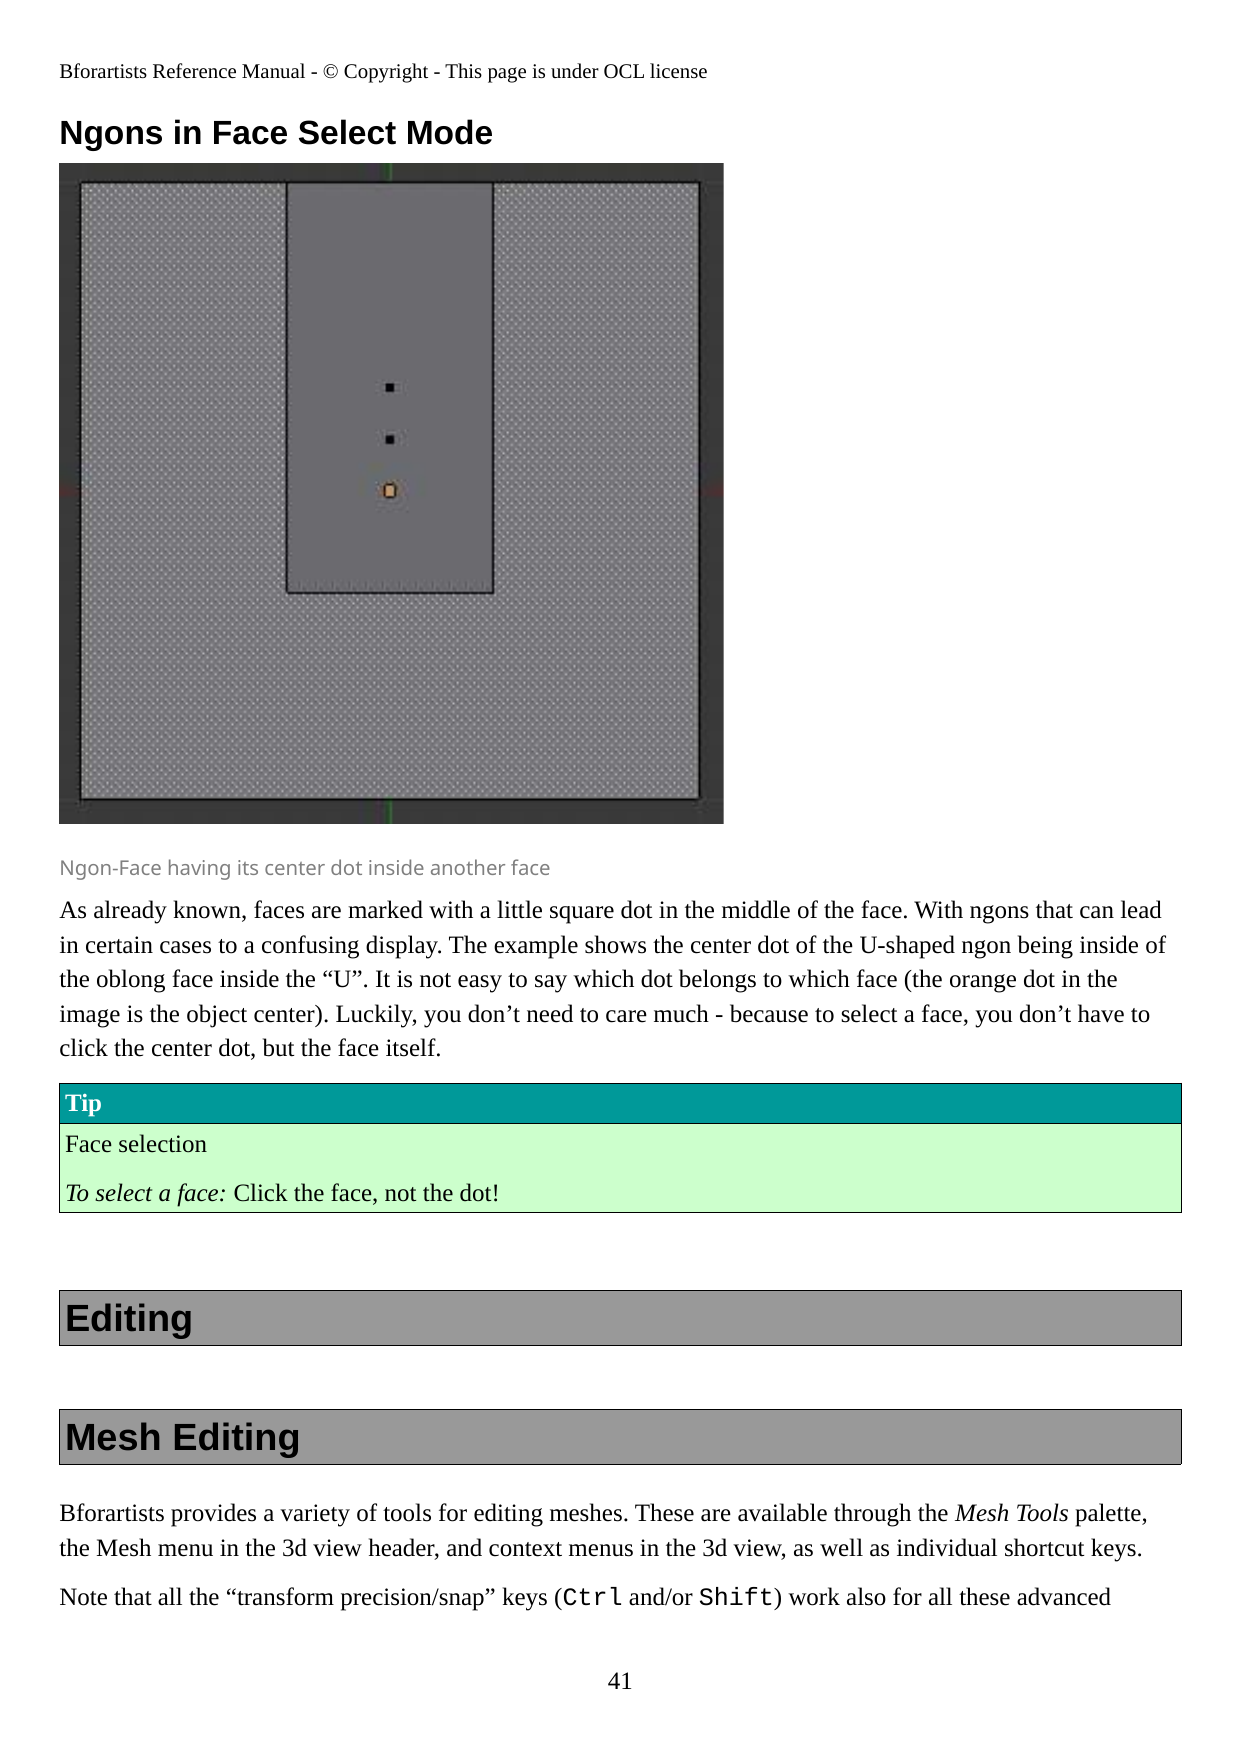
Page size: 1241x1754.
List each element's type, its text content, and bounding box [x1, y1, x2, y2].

subtitle Ngons in Face Select Mode [59, 113, 1181, 151]
picture [59, 163, 724, 824]
text Note that all the “transform precision/snap” keys (Ctrl and/or Shift) work also for all these advanced [59, 1582, 1181, 1613]
table_header Mesh Editing [60, 1410, 1181, 1464]
table_header Editing [60, 1291, 1181, 1345]
table_header Tip [60, 1084, 1181, 1123]
text Bforartists provides a variety of tools for editing meshes. These are available through the Mesh Tools palette, the Mesh menu in the 3d view header, and context menus in the 3d view, as well as individual shortcut keys. [59, 1498, 1181, 1562]
text Ngon-Face having its center dot inside another face [59, 850, 1181, 881]
text As already known, faces are marked with a little square dot in the middle of the face. With ngons that can lead in certain cases to a confusing display. The example shows the center dot of the U-shaped ngon being inside of the oblong face inside the “U”. It is not easy to say which dot belongs to which face (the orange dot in the image is the object center). Luckily, you don’t need to care much - because to select a face, you don’t have to click the center dot, but the face itself. [59, 896, 1181, 1062]
table_cell Face selection To select a face: Click the face, not the dot! [60, 1124, 1181, 1212]
